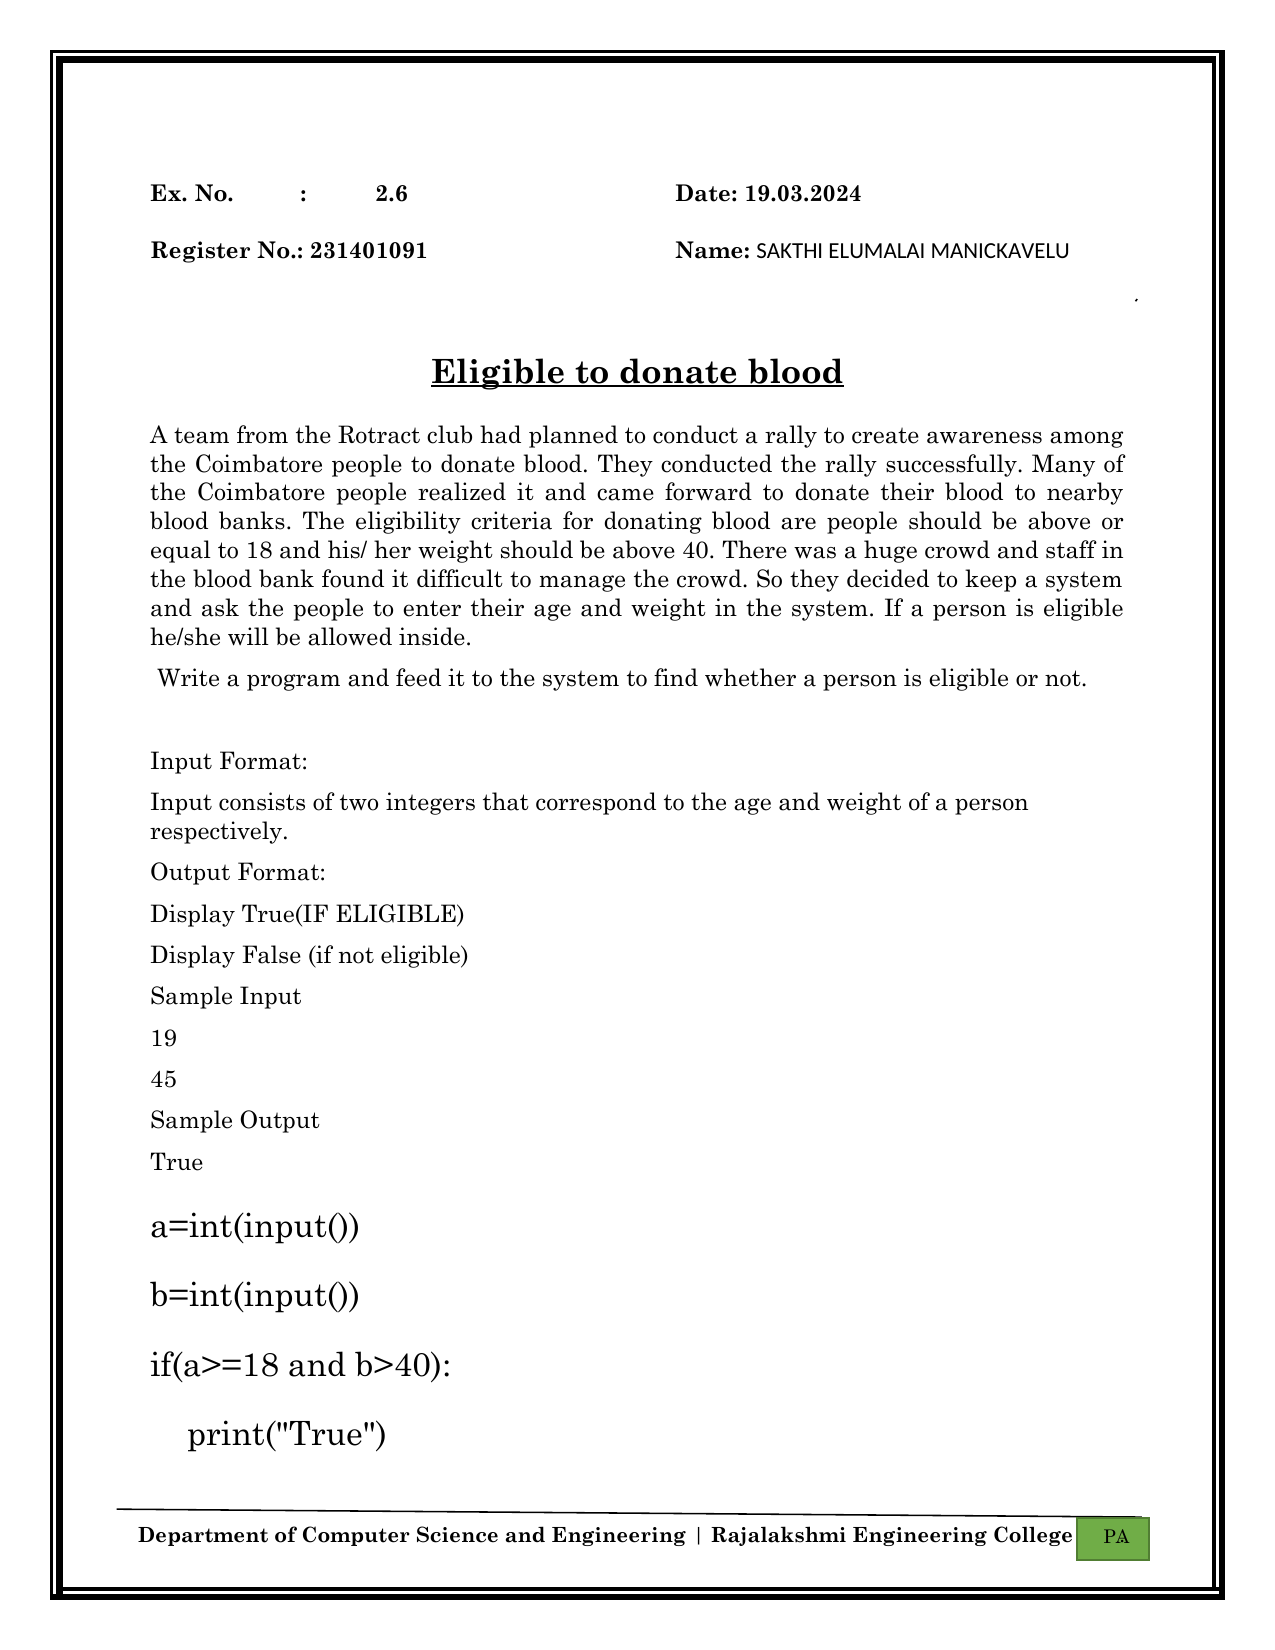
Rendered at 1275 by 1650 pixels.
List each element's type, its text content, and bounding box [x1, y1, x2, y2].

text Display False (if not eligible) [150, 940, 1125, 969]
text a=int(input()) [150, 1204, 1125, 1245]
text Input Format: [150, 746, 1125, 774]
text Output Format: [150, 857, 1125, 886]
text 45 [150, 1064, 1125, 1093]
text b=int(input()) [150, 1274, 1125, 1314]
text 19 [150, 1022, 1125, 1051]
text print("True") [150, 1412, 1125, 1452]
text Register No.: 231401091 Name: SAKTHI ELUMALAI MANICKAVELU [150, 236, 1125, 264]
text Eligible to donate blood [150, 350, 1125, 390]
text True [150, 1147, 1125, 1175]
text Sample Output [150, 1105, 1125, 1134]
text Input consists of two integers that correspond to the age and weight of a person respectively. [150, 787, 1125, 844]
text if(a>=18 and b>40): [150, 1343, 1125, 1383]
text A team from the Rotract club had planned to conduct a rally to create awareness among the Coimbatore people to donate blood. They conducted the rally successfully. Many of the Coimbatore people realized it and came forward to donate their blood to nearby blood banks. The eligibility criteria for donating blood are people should be above or equal to 18 and his/ her weight should be above 40. There was a huge crowd and staff in the blood bank found it difficult to manage the crowd. So they decided to keep a system and ask the people to enter their age and weight in the system. If a person is eligible he/she will be allowed inside. [150, 419, 1125, 650]
text Ex. No. : 2.6 Date: 19.03.2024 [150, 179, 1125, 207]
text Display True(IF ELIGIBLE) [150, 898, 1125, 927]
text Sample Input [150, 981, 1125, 1010]
text Write a program and feed it to the system to find whether a person is eligible or not. [150, 663, 1125, 692]
